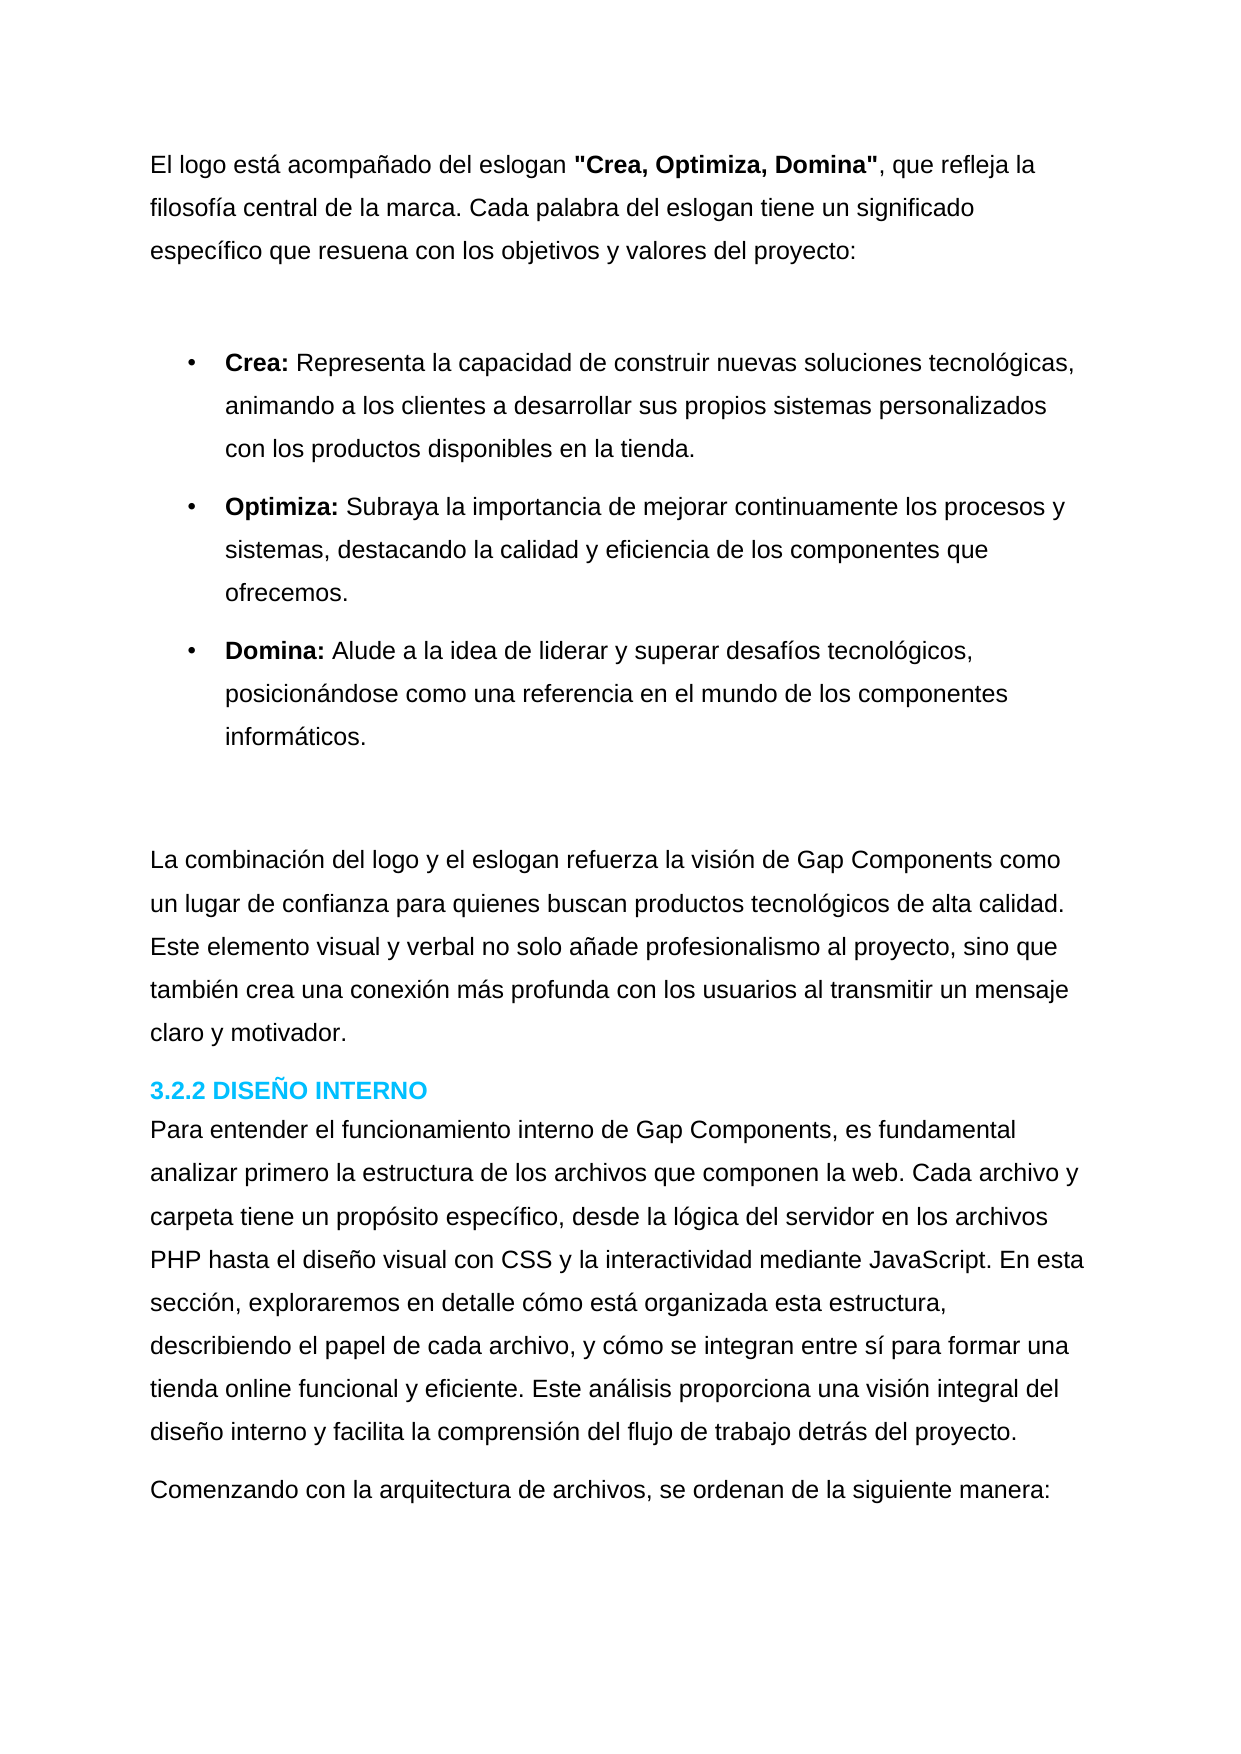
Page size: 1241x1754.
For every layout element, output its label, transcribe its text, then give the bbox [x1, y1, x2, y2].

list Optimiza: Subraya la importancia de mejorar continuamente los procesos y sistemas, destacando la calidad y eficiencia de los componentes que ofrecemos. [187, 492, 1090, 607]
text Comenzando con la arquitectura de archivos, se ordenan de la siguiente manera: [150, 1475, 1090, 1503]
list Crea: Representa la capacidad de construir nuevas soluciones tecnológicas, animando a los clientes a desarrollar sus propios sistemas personalizados con los productos disponibles en la tienda. [187, 348, 1090, 463]
list Domina: Alude a la idea de liderar y superar desafíos tecnológicos, posicionándose como una referencia en el mundo de los componentes informáticos. [187, 636, 1090, 751]
text La combinación del logo y el eslogan refuerza la visión de Gap Components como un lugar de confianza para quienes buscan productos tecnológicos de alta calidad. Este elemento visual y verbal no solo añade profesionalismo al proyecto, sino que también crea una conexión más profunda con los usuarios al transmitir un mensaje claro y motivador. [150, 845, 1090, 1047]
subtitle 3.2.2 DISEÑO INTERNO [150, 1076, 1090, 1104]
text Para entender el funcionamiento interno de Gap Components, es fundamental analizar primero la estructura de los archivos que componen la web. Cada archivo y carpeta tiene un propósito específico, desde la lógica del servidor en los archivos PHP hasta el diseño visual con CSS y la interactividad mediante JavaScript. En esta sección, exploraremos en detalle cómo está organizada esta estructura, describiendo el papel de cada archivo, y cómo se integran entre sí para formar una tienda online funcional y eficiente. Este análisis proporciona una visión integral del diseño interno y facilita la comprensión del flujo de trabajo detrás del proyecto. [150, 1115, 1090, 1446]
text El logo está acompañado del eslogan "Crea, Optimiza, Domina", que refleja la filosofía central de la marca. Cada palabra del eslogan tiene un significado específico que resuena con los objetivos y valores del proyecto: [150, 150, 1090, 316]
